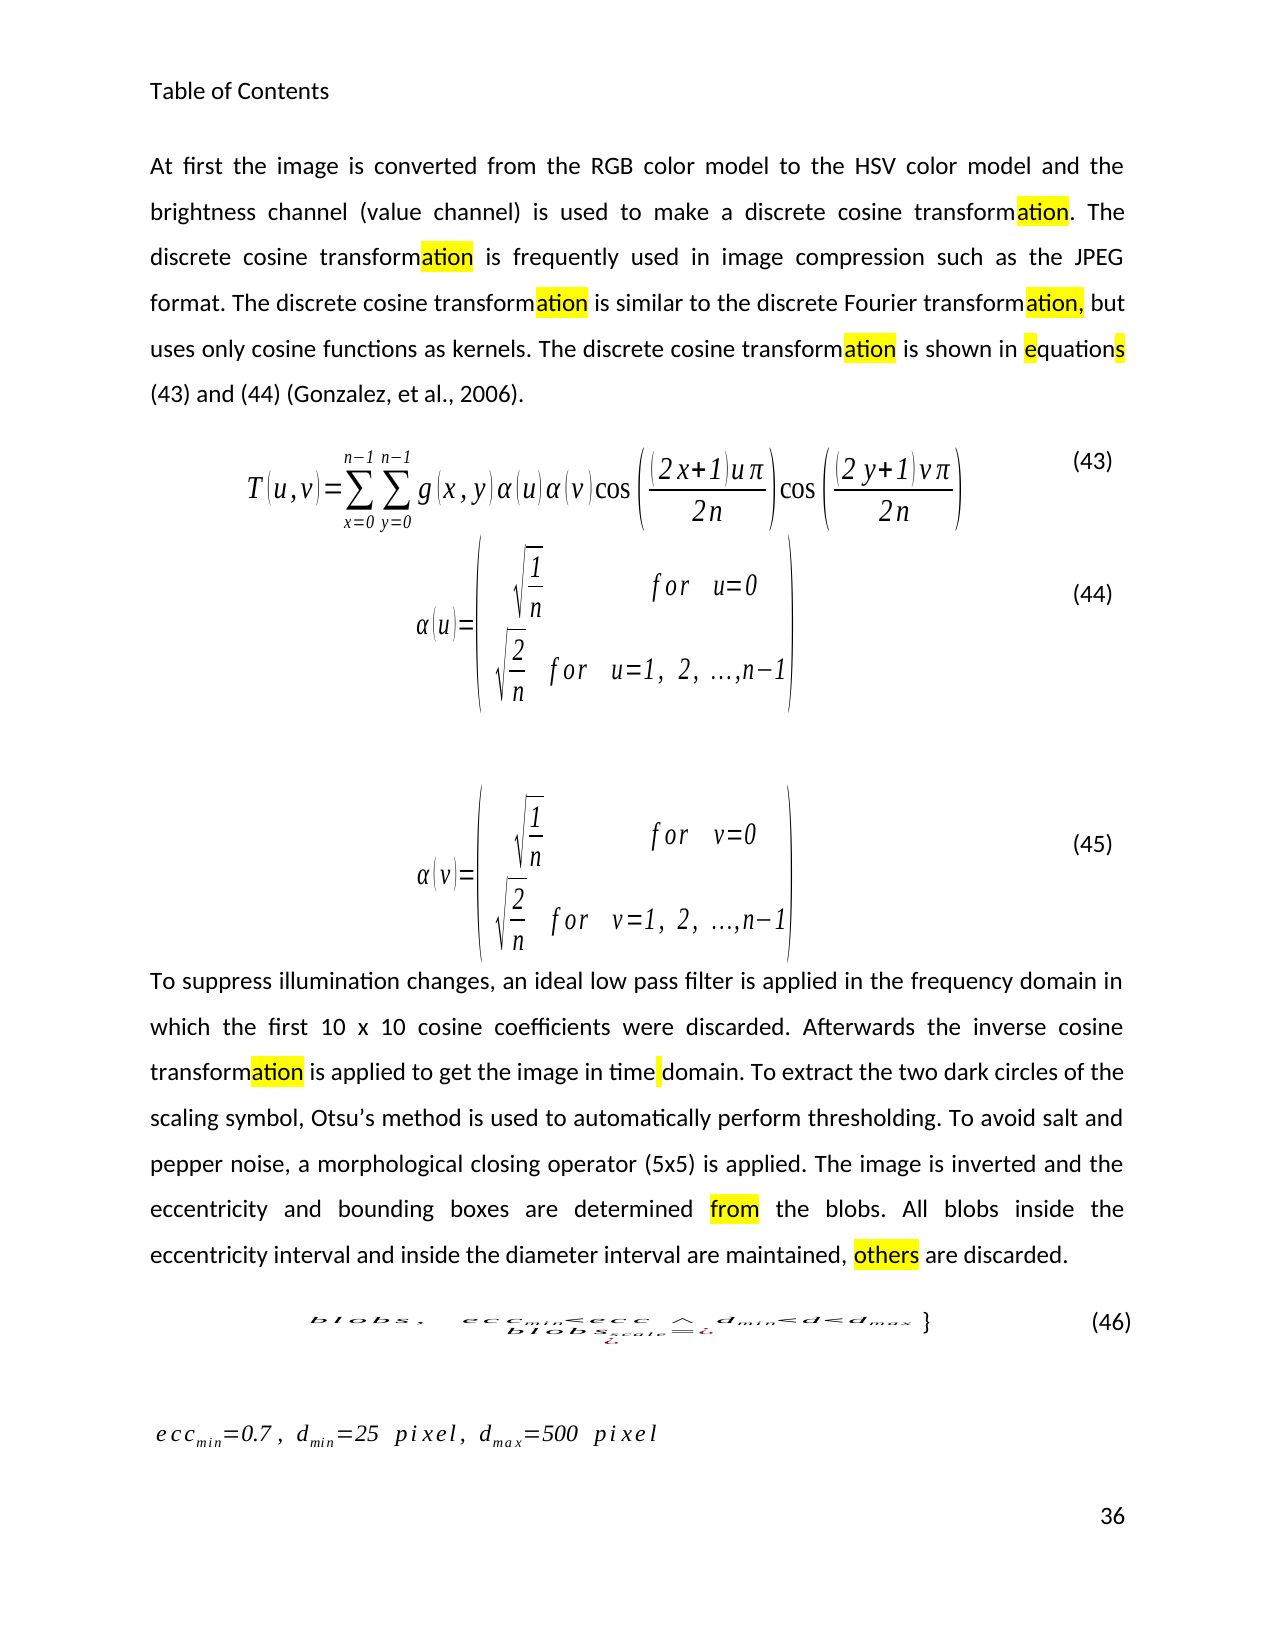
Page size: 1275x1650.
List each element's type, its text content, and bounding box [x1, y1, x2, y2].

text At first the image is converted from the RGB color model to the HSV color model and the brightness channel (value channel) is used to make a discrete cosine transformation. The discrete cosine transformation is frequently used in image compression such as the JPEG format. The discrete cosine transformation is similar to the discrete Fourier transformation, but uses only cosine functions as kernels. The discrete cosine transformation is shown in equations (43) and (44) (Gonzalez, et al., 2006). [150, 150, 1125, 409]
table_header } [150, 1306, 1080, 1345]
table_header (46) [1080, 1306, 1147, 1345]
table_cell (44) [1061, 533, 1147, 716]
table_header [150, 782, 1061, 965]
table_header [150, 445, 1061, 533]
table_cell [150, 533, 1061, 716]
table_header (45) [1061, 782, 1147, 965]
table_header (43) [1061, 445, 1147, 533]
text To suppress illumination changes, an ideal low pass filter is applied in the frequency domain in which the first 10 x 10 cosine coefficients were discarded. Afterwards the inverse cosine transformation is applied to get the image in time domain. To extract the two dark circles of the scaling symbol, Otsu’s method is used to automatically perform thresholding. To avoid salt and pepper noise, a morphological closing operator (5x5) is applied. The image is inverted and the eccentricity and bounding boxes are determined from the blobs. All blobs inside the eccentricity interval and inside the diameter interval are maintained, others are discarded. [150, 965, 1125, 1270]
